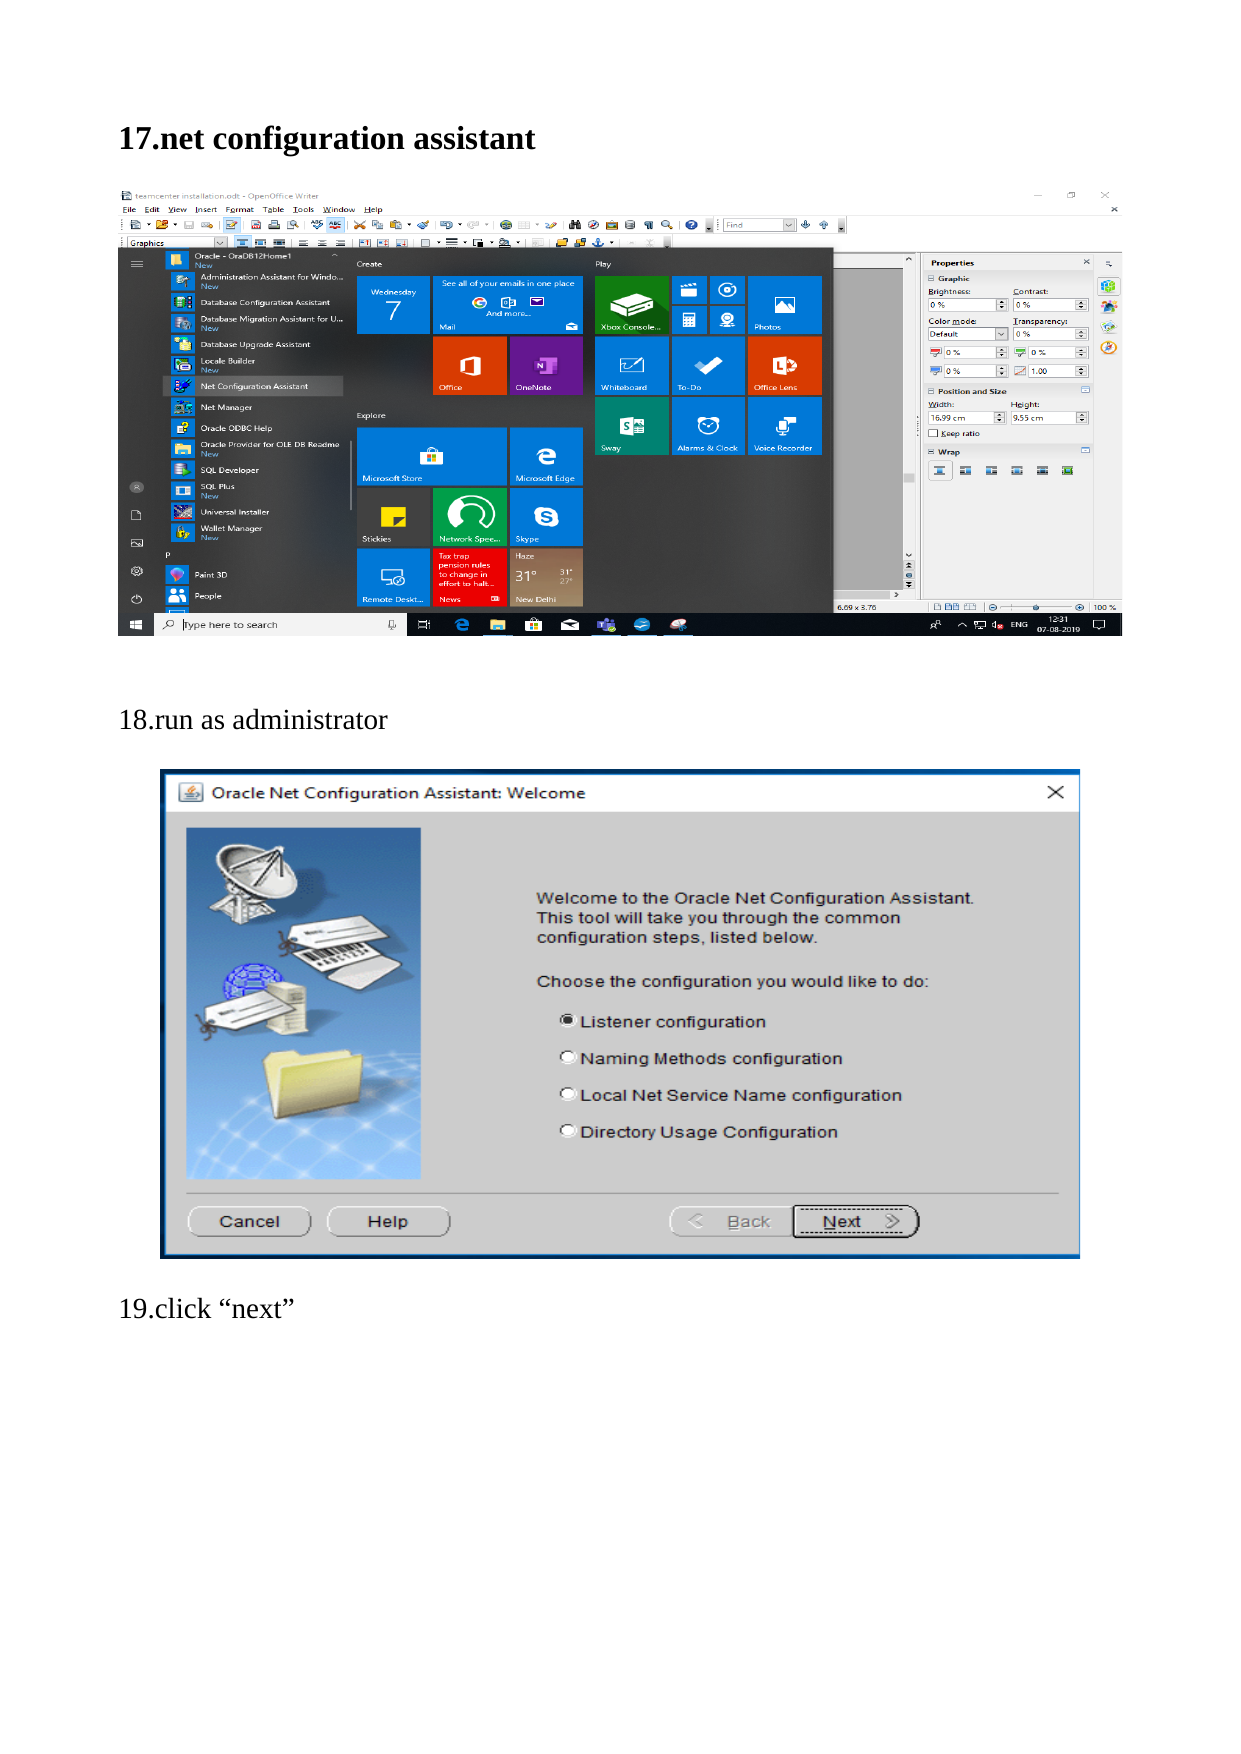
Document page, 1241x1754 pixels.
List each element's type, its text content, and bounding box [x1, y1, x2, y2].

picture [160, 769, 1081, 1259]
text 18.run as administrator [118, 702, 1122, 736]
text 19.click “next” [118, 1292, 1122, 1325]
picture [118, 190, 1123, 636]
text 17.net configuration assistant [118, 118, 1122, 156]
